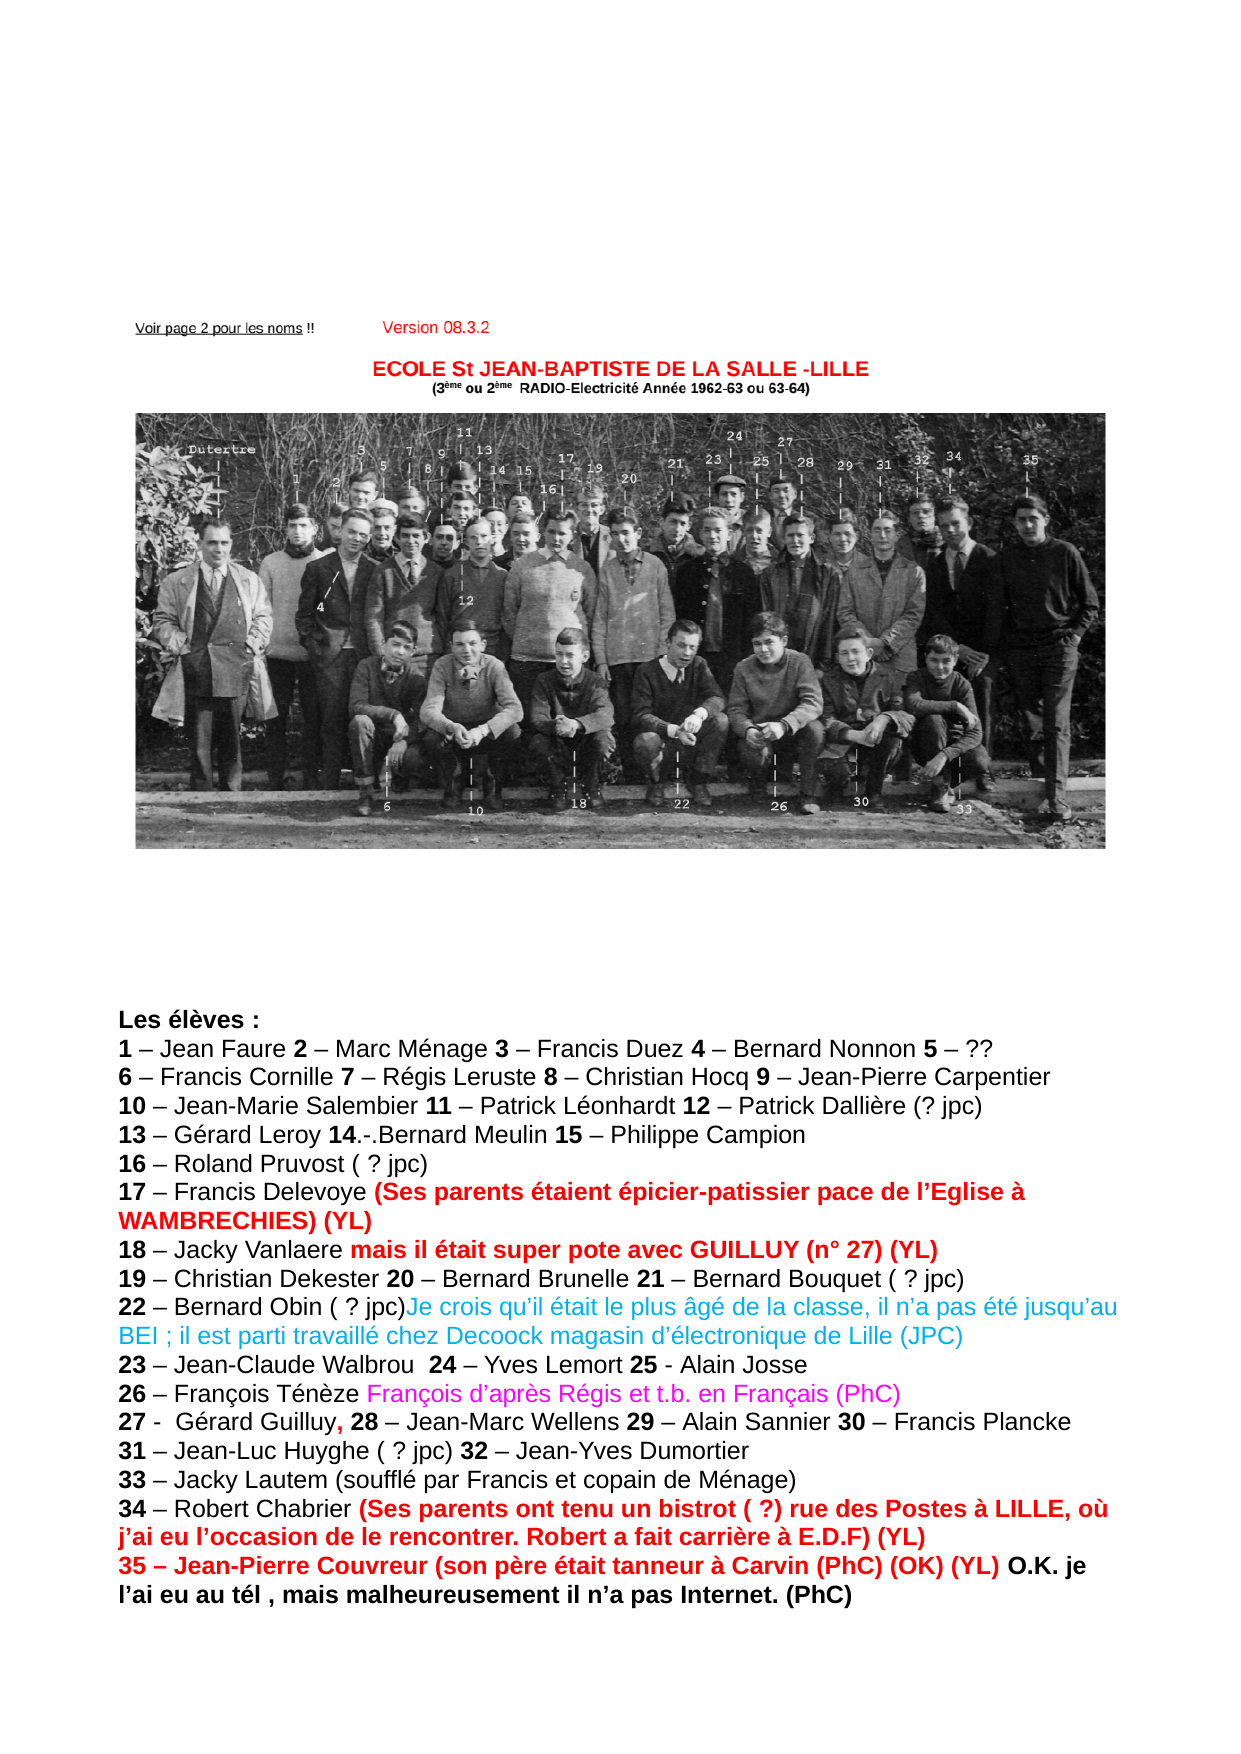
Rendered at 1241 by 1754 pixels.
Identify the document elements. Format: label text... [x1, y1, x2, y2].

text 6 – Francis Cornille 7 – Régis Leruste 8 – Christian Hocq 9 – Jean-Pierre Carpentier [118, 1062, 1122, 1091]
text 19 – Christian Dekester 20 – Bernard Brunelle 21 – Bernard Bouquet ( ? jpc) [118, 1263, 1122, 1292]
text 22 – Bernard Obin ( ? jpc)Je crois qu’il était le plus âgé de la classe, il n’a pas été jusqu’au BEI ; il est parti travaillé chez Decoock magasin d’électronique de Lille (JPC) [118, 1292, 1122, 1350]
text 10 – Jean-Marie Salembier 11 – Patrick Léonhardt 12 – Patrick Dallière (? jpc) [118, 1091, 1122, 1120]
text 1 – Jean Faure 2 – Marc Ménage 3 – Francis Duez 4 – Bernard Nonnon 5 – ?? [118, 1033, 1122, 1062]
picture [118, 295, 1123, 1005]
text 31 – Jean-Luc Huyghe ( ? jpc) 32 – Jean-Yves Dumortier [118, 1436, 1122, 1465]
text 35 – Jean-Pierre Couvreur (son père était tanneur à Carvin (PhC) (OK) (YL) O.K. je l’ai eu au tél , mais malheureusement il n’a pas Internet. (PhC) [118, 1551, 1122, 1608]
text 33 – Jacky Lautem (soufflé par Francis et copain de Ménage) [118, 1465, 1122, 1493]
text 27 - Gérard Guilluy, 28 – Jean-Marc Wellens 29 – Alain Sannier 30 – Francis Plancke [118, 1407, 1122, 1436]
text 26 – François Ténèze François d’après Régis et t.b. en Français (PhC) [118, 1378, 1122, 1407]
text 17 – Francis Delevoye (Ses parents étaient épicier-patissier pace de l’Eglise à WAMBRECHIES) (YL) [118, 1177, 1122, 1235]
text Les élèves : [118, 1005, 1122, 1033]
text 16 – Roland Pruvost ( ? jpc) [118, 1148, 1122, 1177]
text 13 – Gérard Leroy 14.-.Bernard Meulin 15 – Philippe Campion [118, 1120, 1122, 1148]
text 34 – Robert Chabrier (Ses parents ont tenu un bistrot ( ?) rue des Postes à LILLE, où j’ai eu l’occasion de le rencontrer. Robert a fait carrière à E.D.F) (YL) [118, 1493, 1122, 1551]
text [118, 291, 1122, 295]
text 23 – Jean-Claude Walbrou 24 – Yves Lemort 25 - Alain Josse [118, 1350, 1122, 1378]
text 18 – Jacky Vanlaere mais il était super pote avec GUILLUY (n° 27) (YL) [118, 1235, 1122, 1263]
